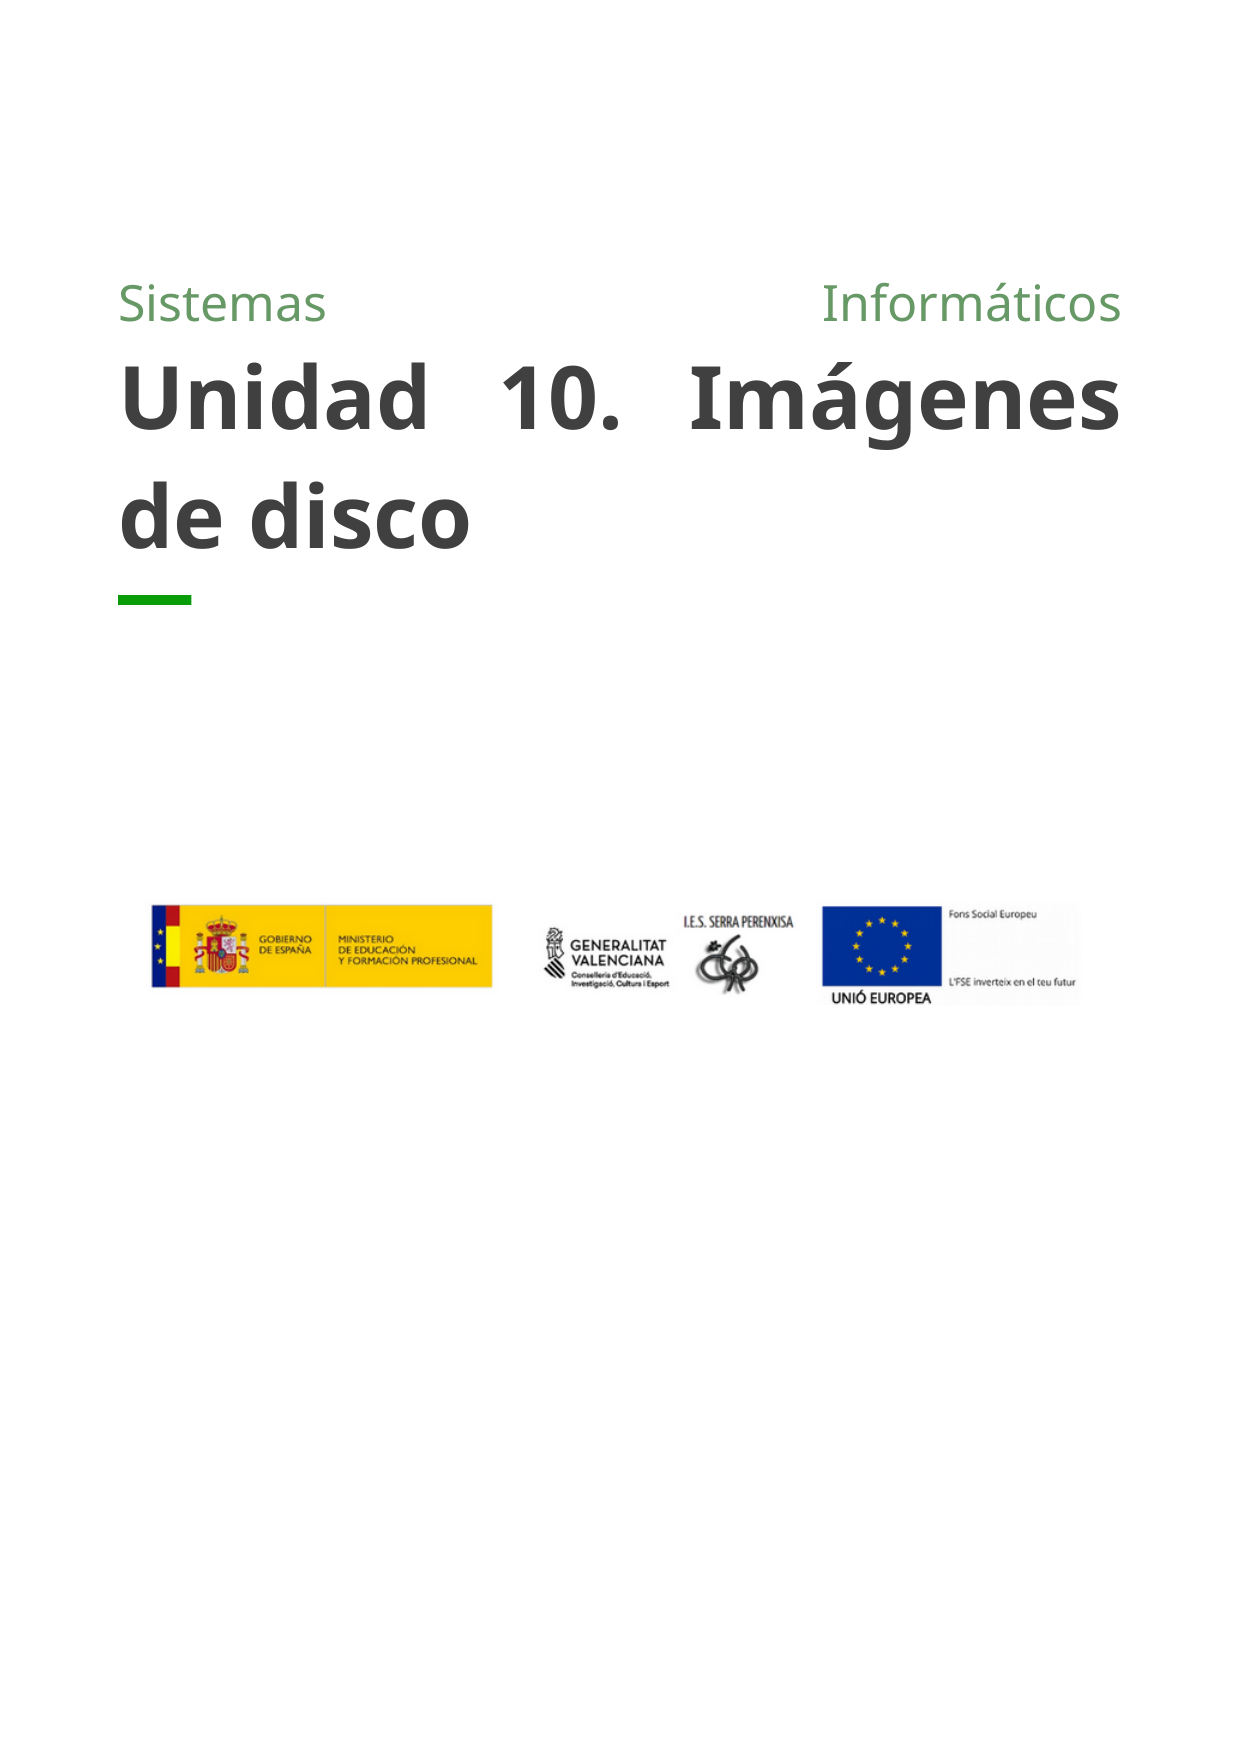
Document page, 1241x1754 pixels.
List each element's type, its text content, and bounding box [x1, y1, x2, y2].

picture [118, 885, 1123, 1005]
picture [118, 595, 192, 605]
title Sistemas Informáticos Unidad 10. Imágenes de disco [118, 268, 1122, 574]
